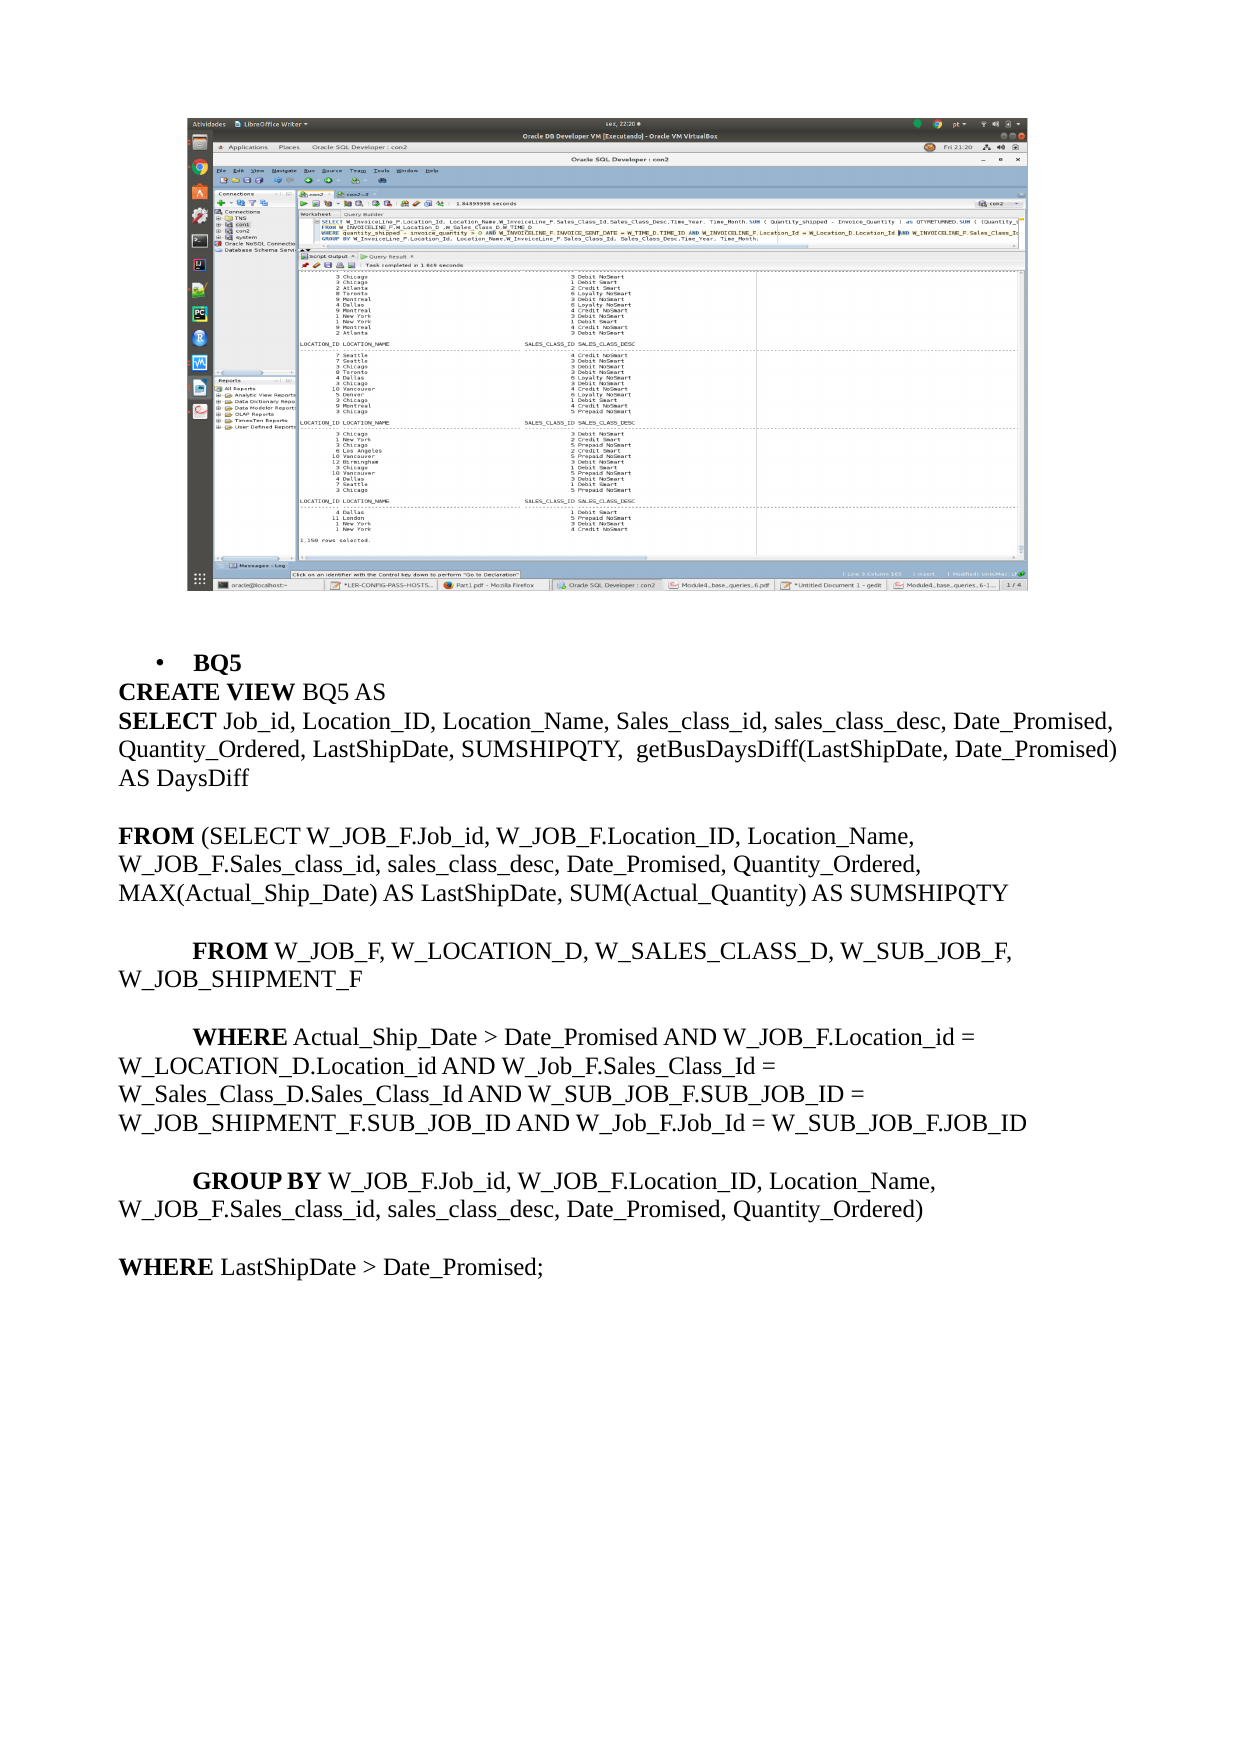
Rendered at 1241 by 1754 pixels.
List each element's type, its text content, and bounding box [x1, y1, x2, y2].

text FROM W_JOB_F, W_LOCATION_D, W_SALES_CLASS_D, W_SUB_JOB_F, W_JOB_SHIPMENT_F [118, 936, 1122, 993]
text FROM (SELECT W_JOB_F.Job_id, W_JOB_F.Location_ID, Location_Name, W_JOB_F.Sales_class_id, sales_class_desc, Date_Promised, Quantity_Ordered, MAX(Actual_Ship_Date) AS LastShipDate, SUM(Actual_Quantity) AS SUMSHIPQTY [118, 821, 1122, 907]
text GROUP BY W_JOB_F.Job_id, W_JOB_F.Location_ID, Location_Name, W_JOB_F.Sales_class_id, sales_class_desc, Date_Promised, Quantity_Ordered) [118, 1166, 1122, 1223]
text CREATE VIEW BQ5 AS [118, 677, 1122, 706]
text WHERE Actual_Ship_Date > Date_Promised AND W_JOB_F.Location_id = W_LOCATION_D.Location_id AND W_Job_F.Sales_Class_Id = W_Sales_Class_D.Sales_Class_Id AND W_SUB_JOB_F.SUB_JOB_ID = W_JOB_SHIPMENT_F.SUB_JOB_ID AND W_Job_F.Job_Id = W_SUB_JOB_F.JOB_ID [118, 1022, 1122, 1137]
list BQ5 [156, 648, 1122, 677]
text WHERE LastShipDate > Date_Promised; [118, 1252, 1122, 1281]
text SELECT Job_id, Location_ID, Location_Name, Sales_class_id, sales_class_desc, Date_Promised, Quantity_Ordered, LastShipDate, SUMSHIPQTY, getBusDaysDiff(LastShipDate, Date_Promised) AS DaysDiff [118, 706, 1122, 792]
